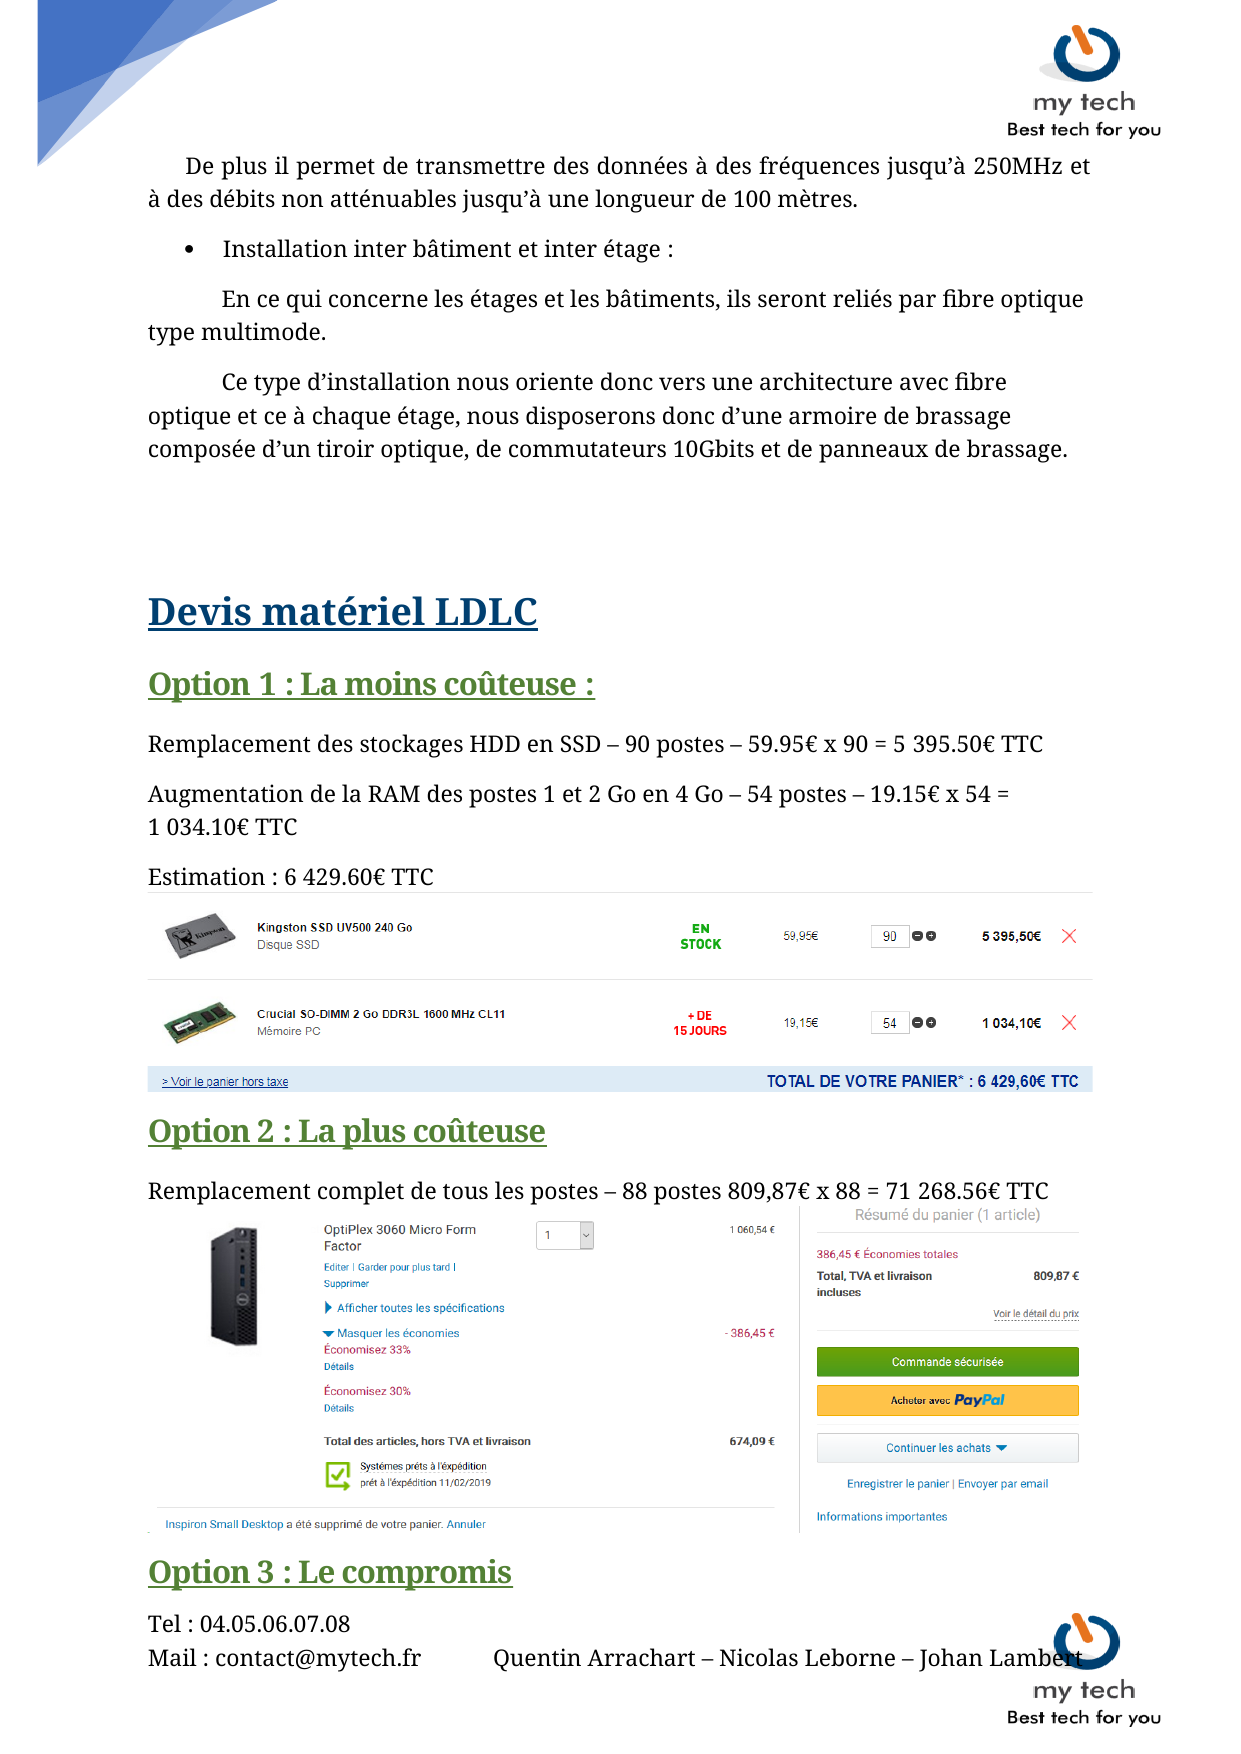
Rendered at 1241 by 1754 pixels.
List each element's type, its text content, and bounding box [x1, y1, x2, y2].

subtitle Devis matériel LDLC [148, 585, 1093, 636]
text Augmentation de la RAM des postes 1 et 2 Go en 4 Go – 54 postes – 19.15€ x 54 = 1 034.10€ TTC [148, 776, 1093, 842]
text Remplacement complet de tous les postes – 88 postes 809,87€ x 88 = 71 268.56€ TTC [148, 1173, 1093, 1533]
text Option 1 : La moins coûteuse : [148, 662, 1093, 704]
text Estimation : 6 429.60€ TTC [148, 859, 1093, 892]
text Ce type d’installation nous oriente donc vers une architecture avec fibre optique et ce à chaque étage, nous disposerons donc d’une armoire de brassage composée d’un tiroir optique, de commutateurs 10Gbits et de panneaux de brassage. [148, 364, 1093, 464]
text Remplacement des stockages HDD en SSD – 90 postes – 59.95€ x 90 = 5 395.50€ TTC [148, 726, 1093, 759]
text Option 3 : Le compromis [148, 1550, 1093, 1592]
text Option 2 : La plus coûteuse [148, 1109, 1093, 1151]
text En ce qui concerne les étages et les bâtiments, ils seront reliés par fibre optique type multimode. [148, 281, 1093, 348]
list Installation inter bâtiment et inter étage : [185, 231, 1093, 264]
text De plus il permet de transmettre des données à des fréquences jusqu’à 250MHz et à des débits non atténuables jusqu’à une longueur de 100 mètres. [148, 148, 1093, 214]
